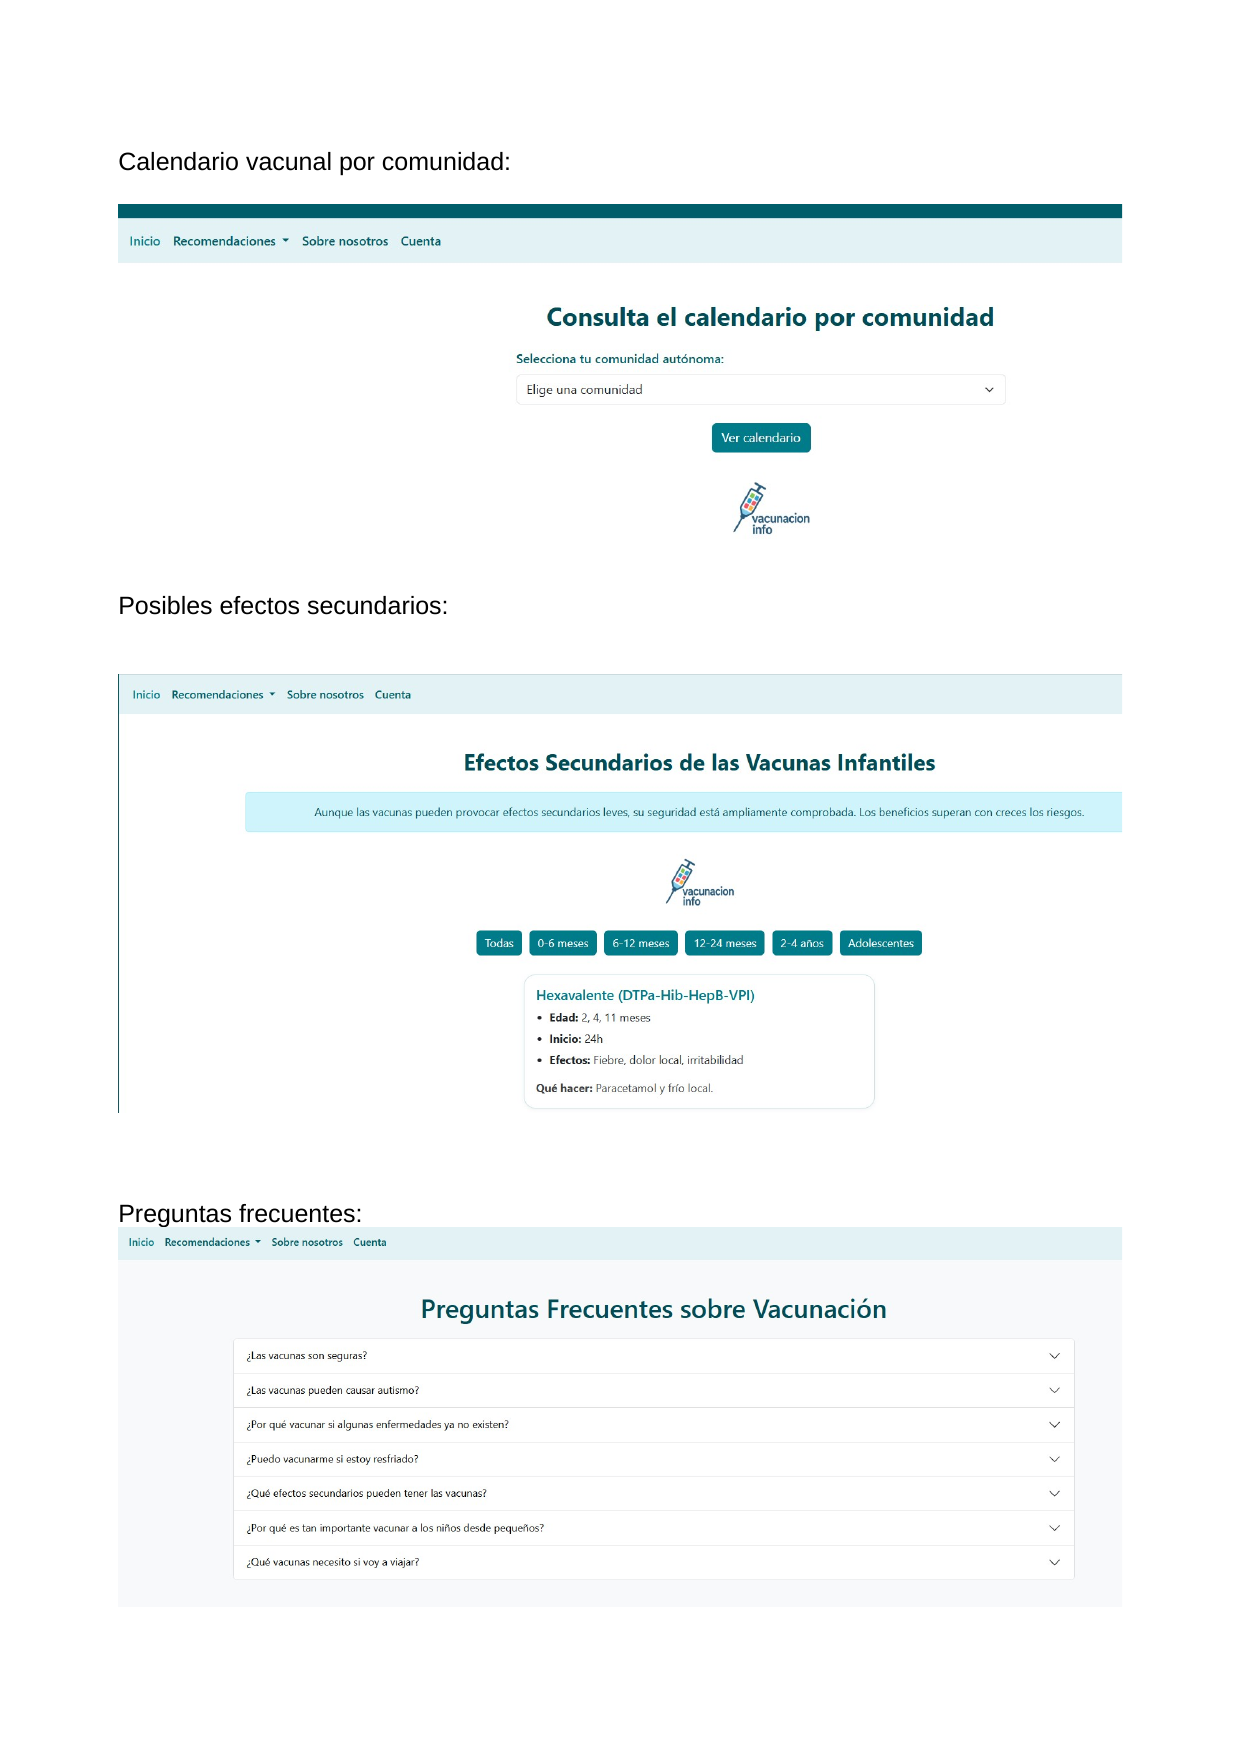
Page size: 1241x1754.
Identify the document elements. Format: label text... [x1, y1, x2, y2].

picture [118, 1227, 1123, 1607]
picture [118, 204, 1123, 591]
text Preguntas frecuentes: [118, 1198, 1122, 1227]
text Posibles efectos secundarios: [118, 591, 1122, 620]
picture [118, 674, 1123, 1113]
text Calendario vacunal por comunidad: [118, 147, 1122, 176]
